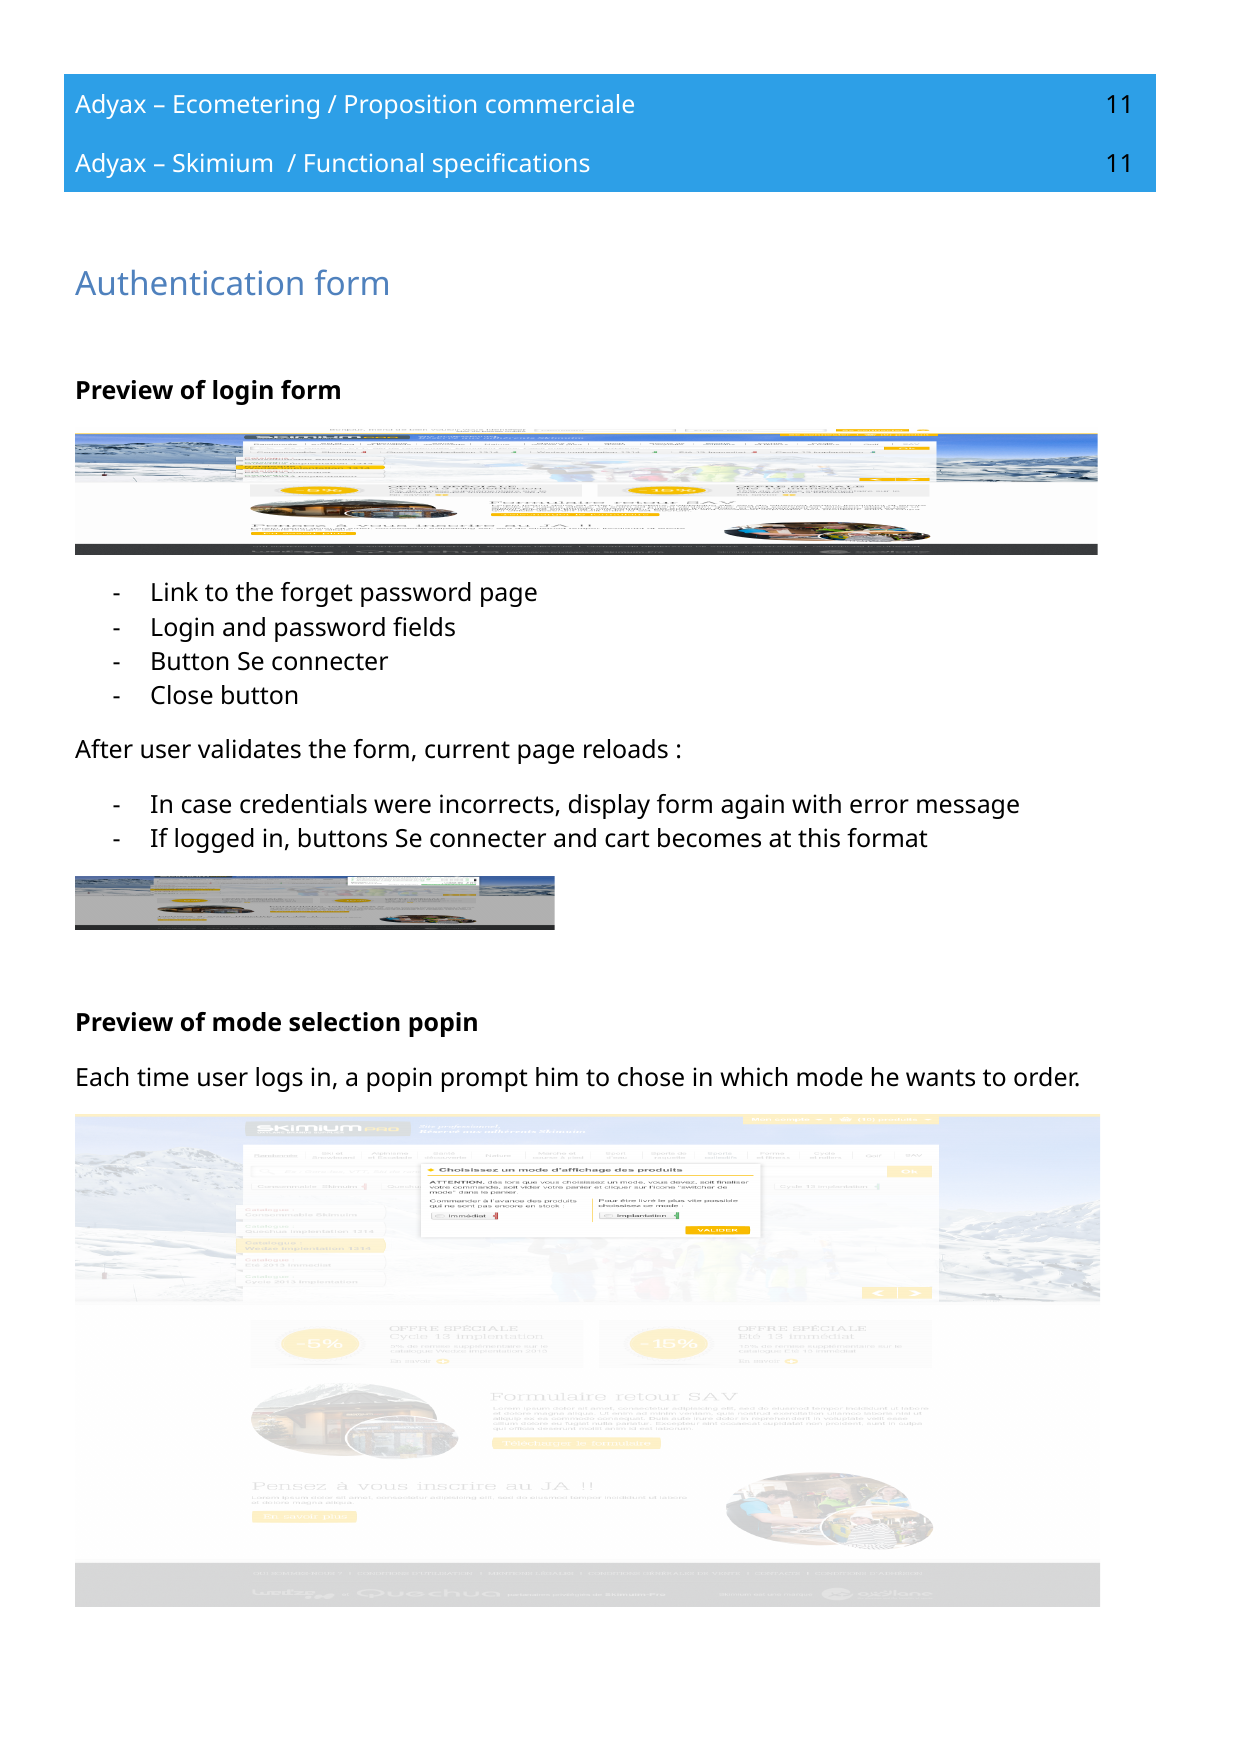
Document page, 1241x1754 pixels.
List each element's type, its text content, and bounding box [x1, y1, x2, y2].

list Link to the forget password page [112, 575, 1165, 609]
list Login and password fields [112, 609, 1165, 643]
list If logged in, buttons Se connecter and cart becomes at this format [112, 821, 1165, 855]
picture [75, 427, 1098, 555]
list In case credentials were incorrects, display form again with error message [112, 787, 1165, 821]
text Preview of login form [75, 373, 1165, 407]
subtitle Authentication form [75, 260, 1165, 305]
picture [75, 876, 555, 930]
text Each time user logs in, a popin prompt him to chose in which mode he wants to order. [75, 1060, 1165, 1094]
text Preview of mode selection popin [75, 1005, 1165, 1039]
picture [75, 1114, 1100, 1607]
text After user validates the form, current page reloads : [75, 732, 1165, 766]
list Button Se connecter [112, 643, 1165, 677]
list Close button [112, 677, 1165, 711]
